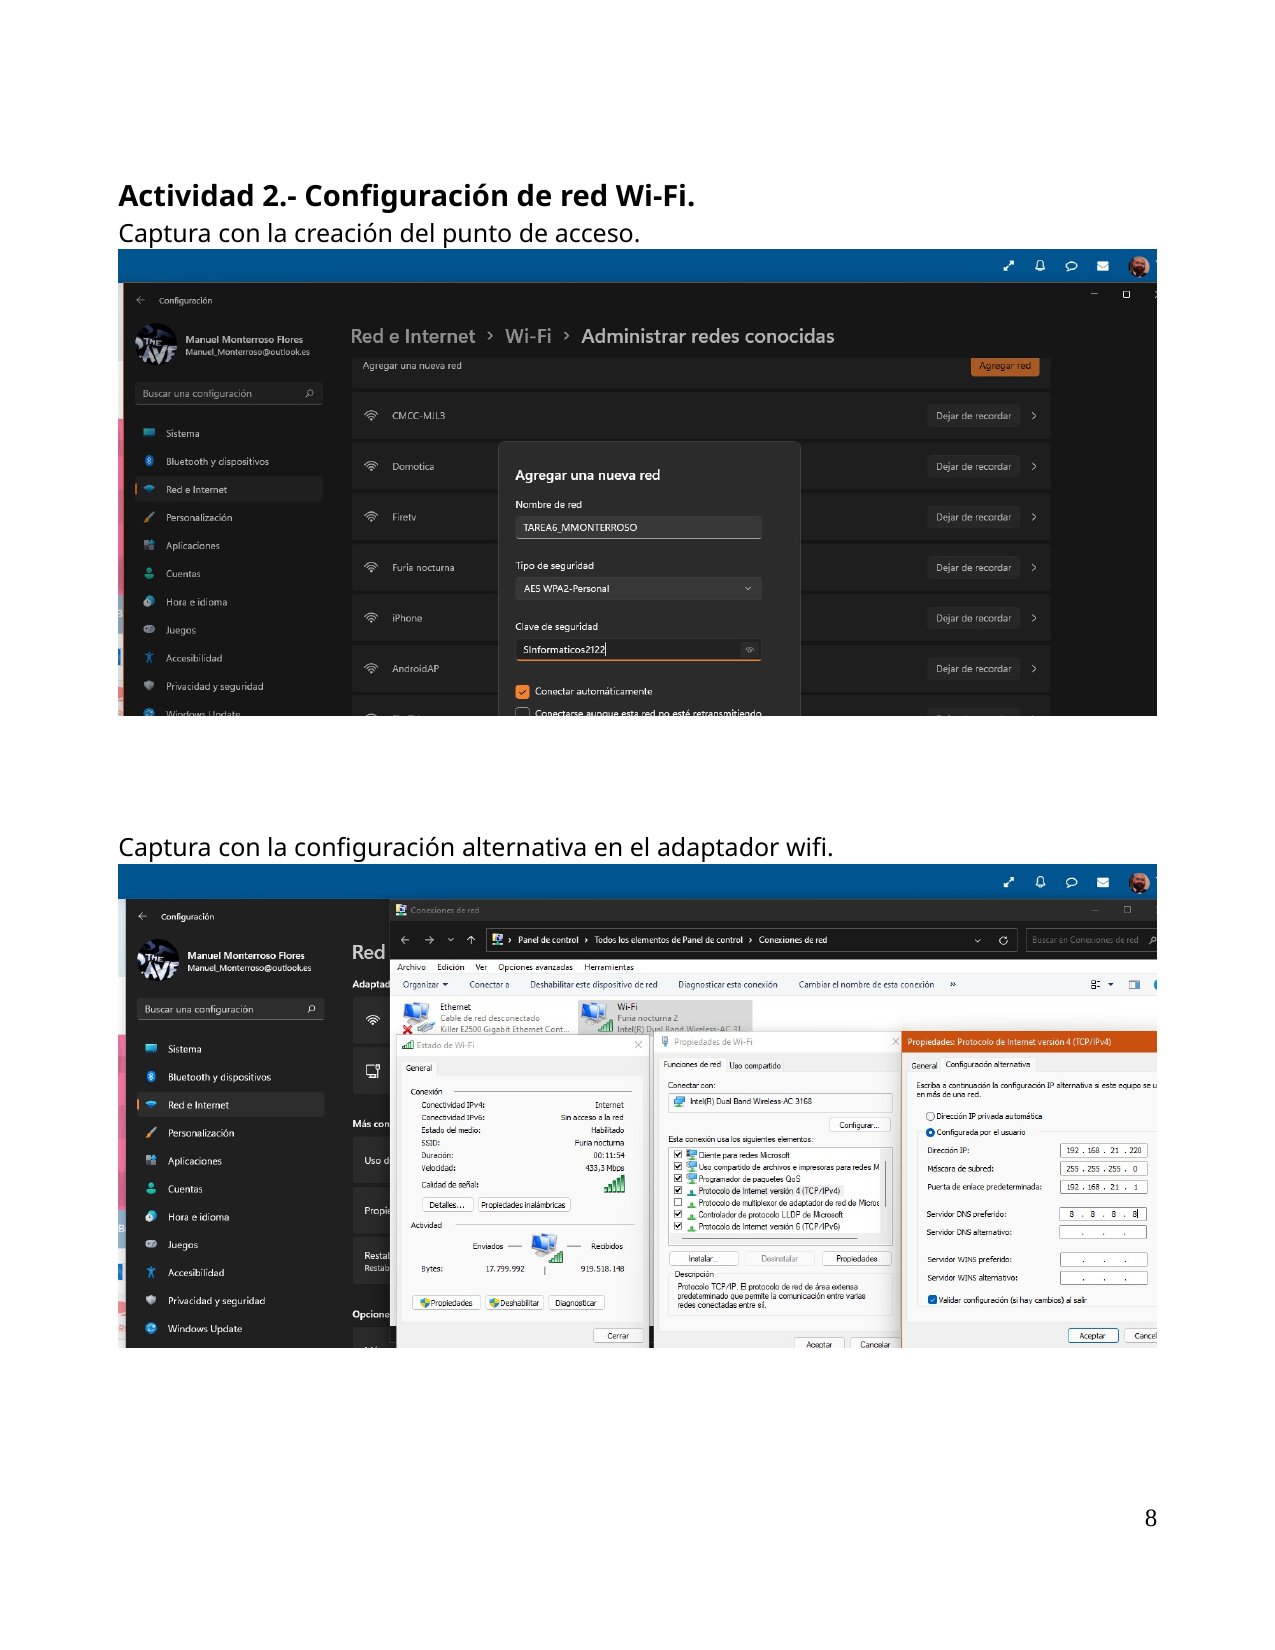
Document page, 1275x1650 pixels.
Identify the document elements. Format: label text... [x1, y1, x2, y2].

table_header [118, 716, 1157, 744]
text Captura con la configuración alternativa en el adaptador wifi. [118, 830, 1157, 864]
picture [118, 249, 1157, 716]
text Actividad 2.- Configuración de red Wi-Fi. [118, 176, 1157, 215]
text Captura con la creación del punto de acceso. [118, 215, 1157, 249]
picture [118, 864, 1157, 1348]
table_header [118, 1348, 1157, 1377]
